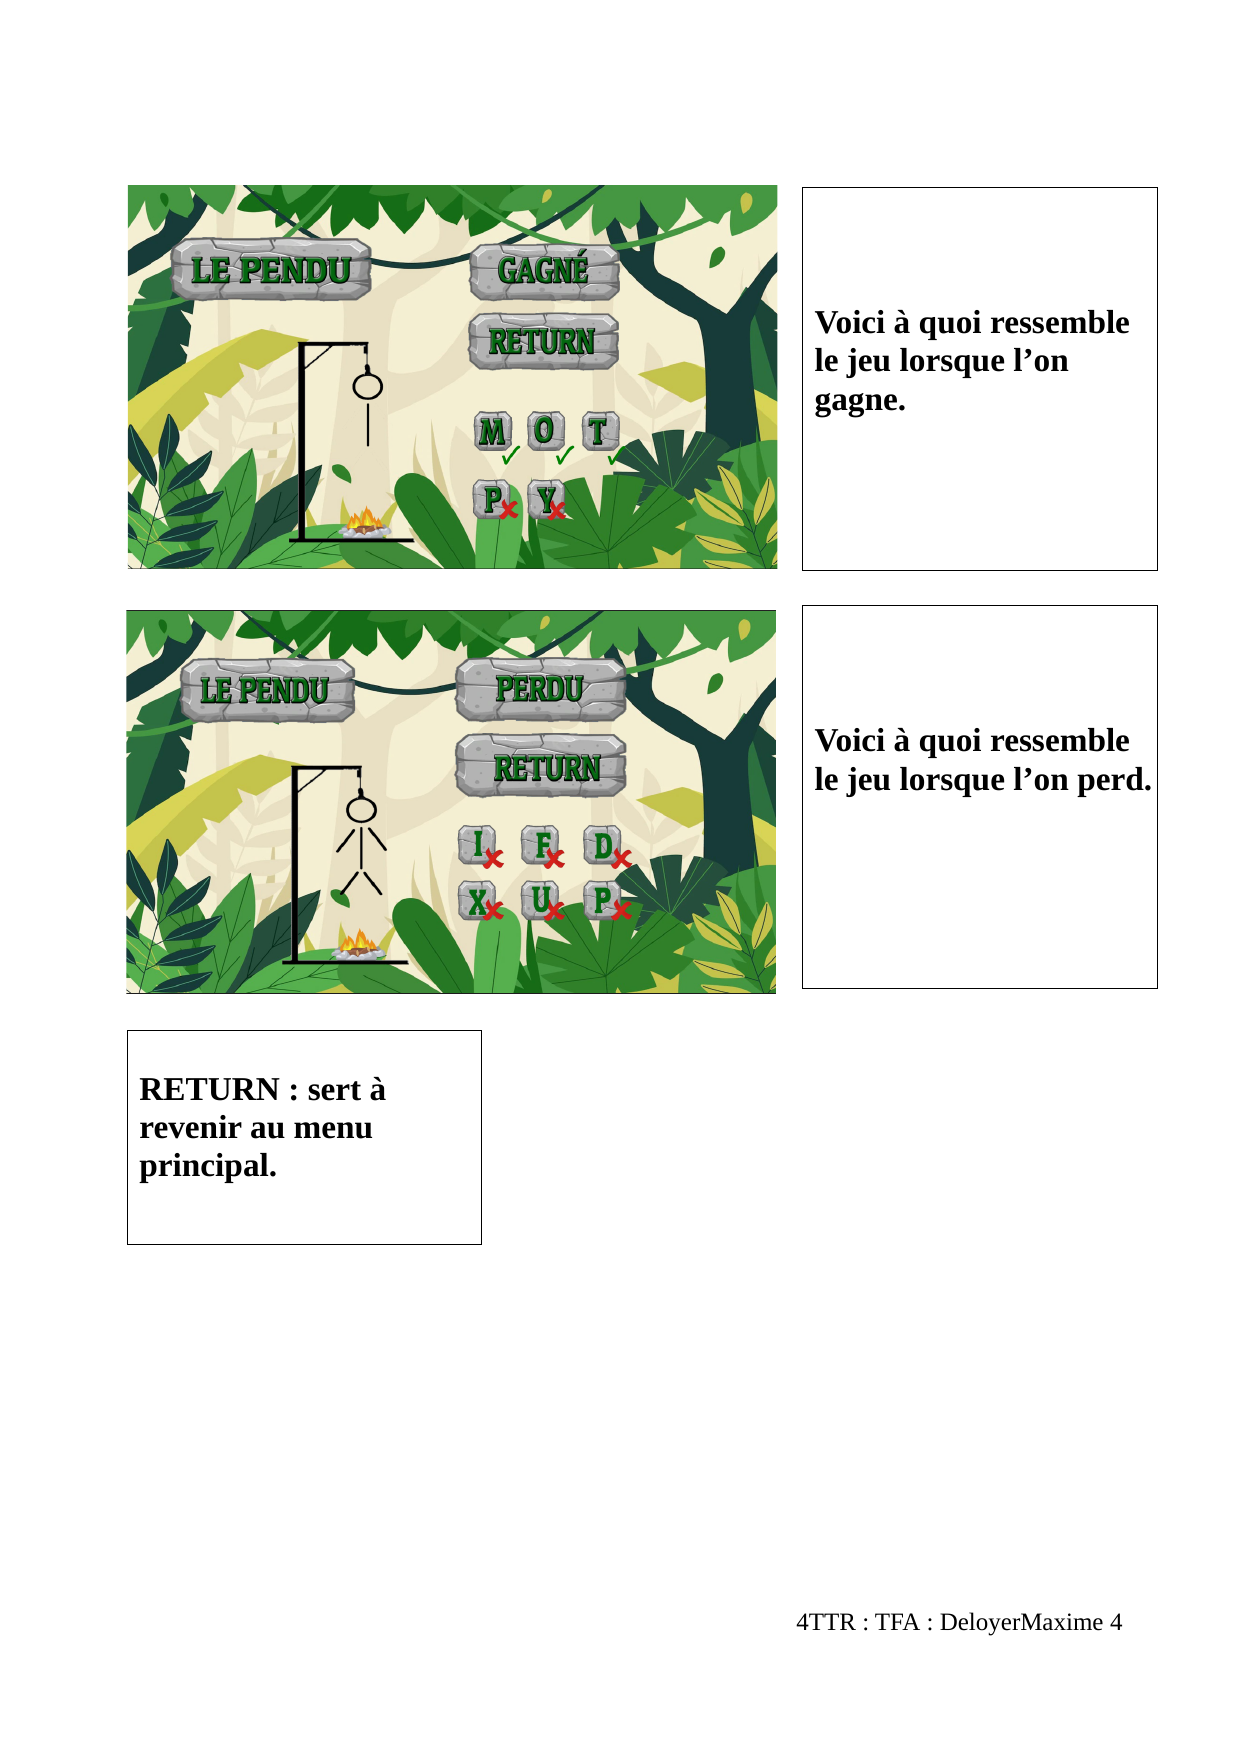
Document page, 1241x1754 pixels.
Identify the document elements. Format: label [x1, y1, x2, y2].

picture [127, 185, 778, 569]
picture [126, 610, 776, 994]
